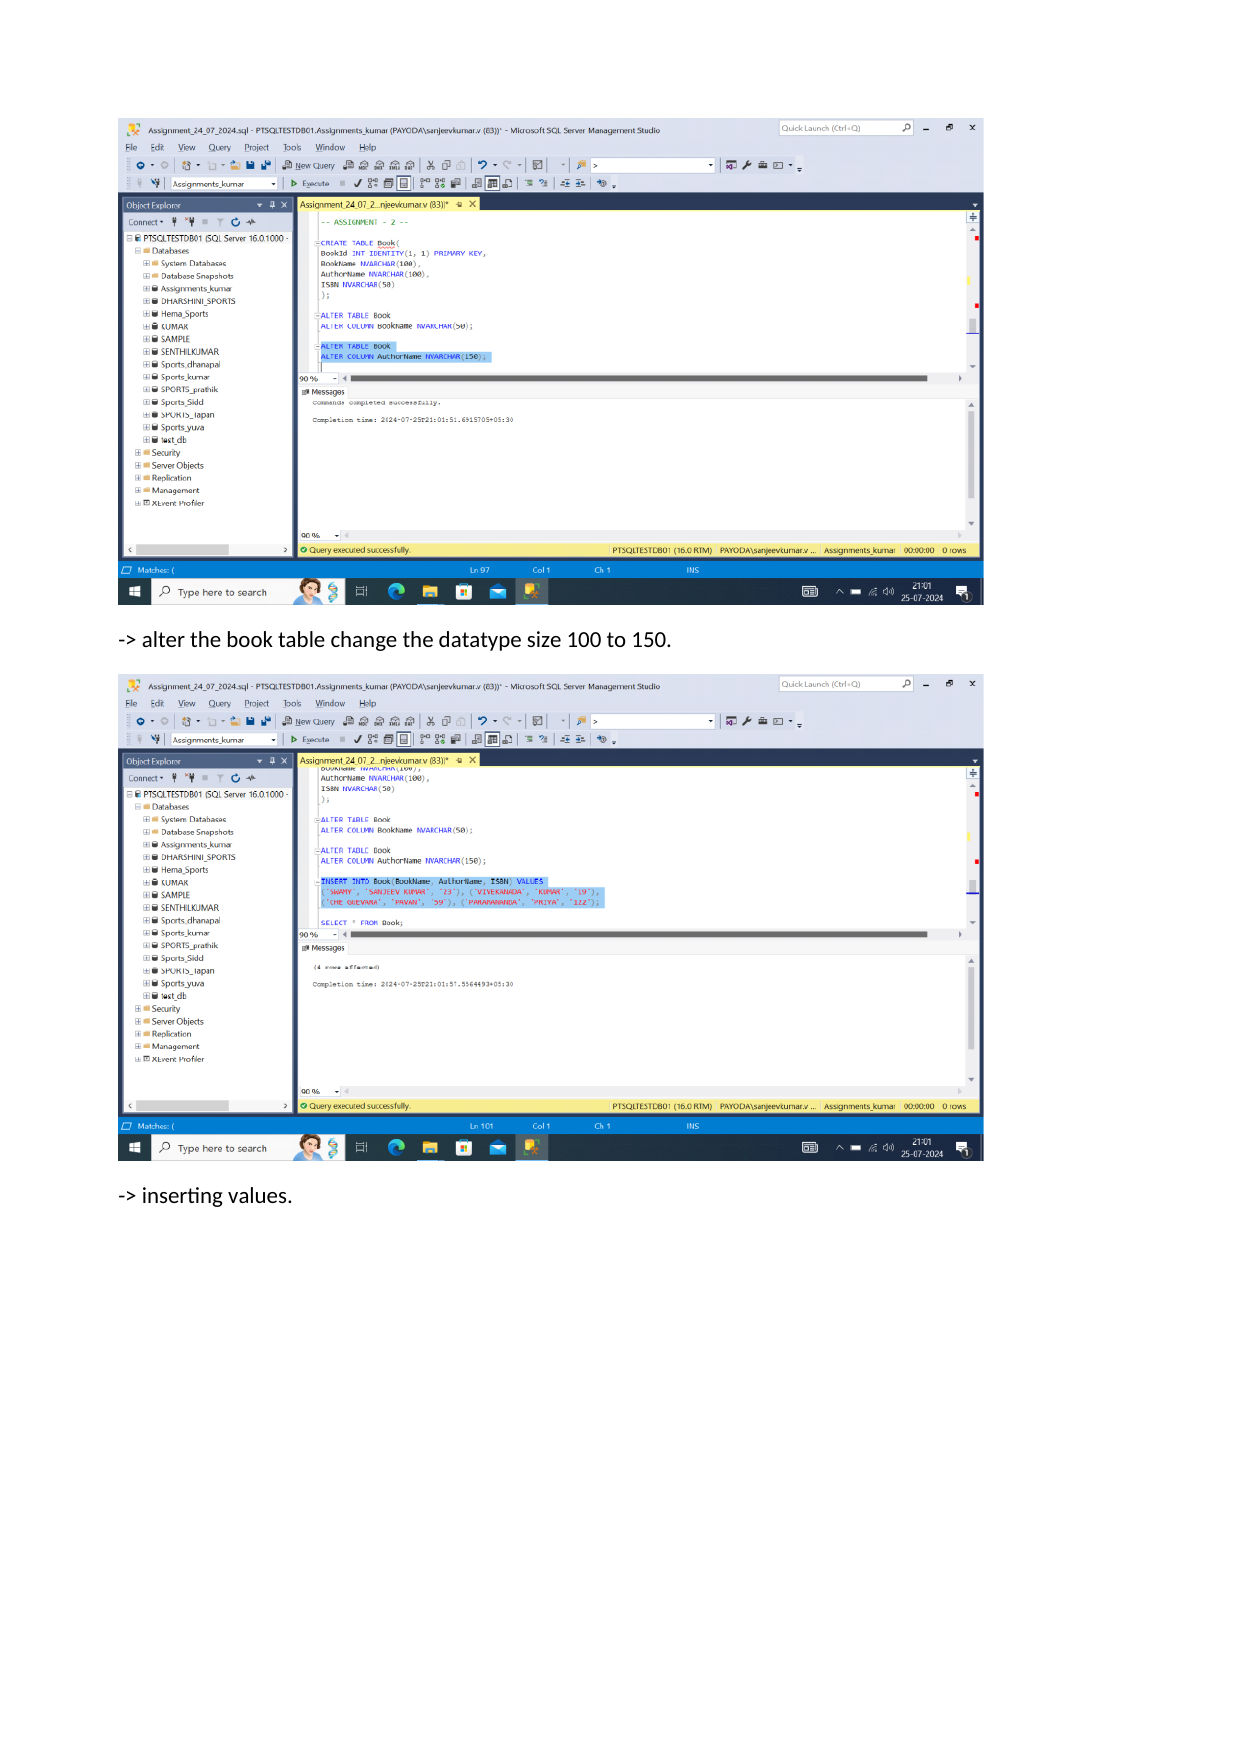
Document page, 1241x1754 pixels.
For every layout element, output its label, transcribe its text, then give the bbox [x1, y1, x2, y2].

text -> inserting values. [118, 1182, 1122, 1209]
text -> alter the book table change the datatype size 100 to 150. [118, 625, 1122, 653]
